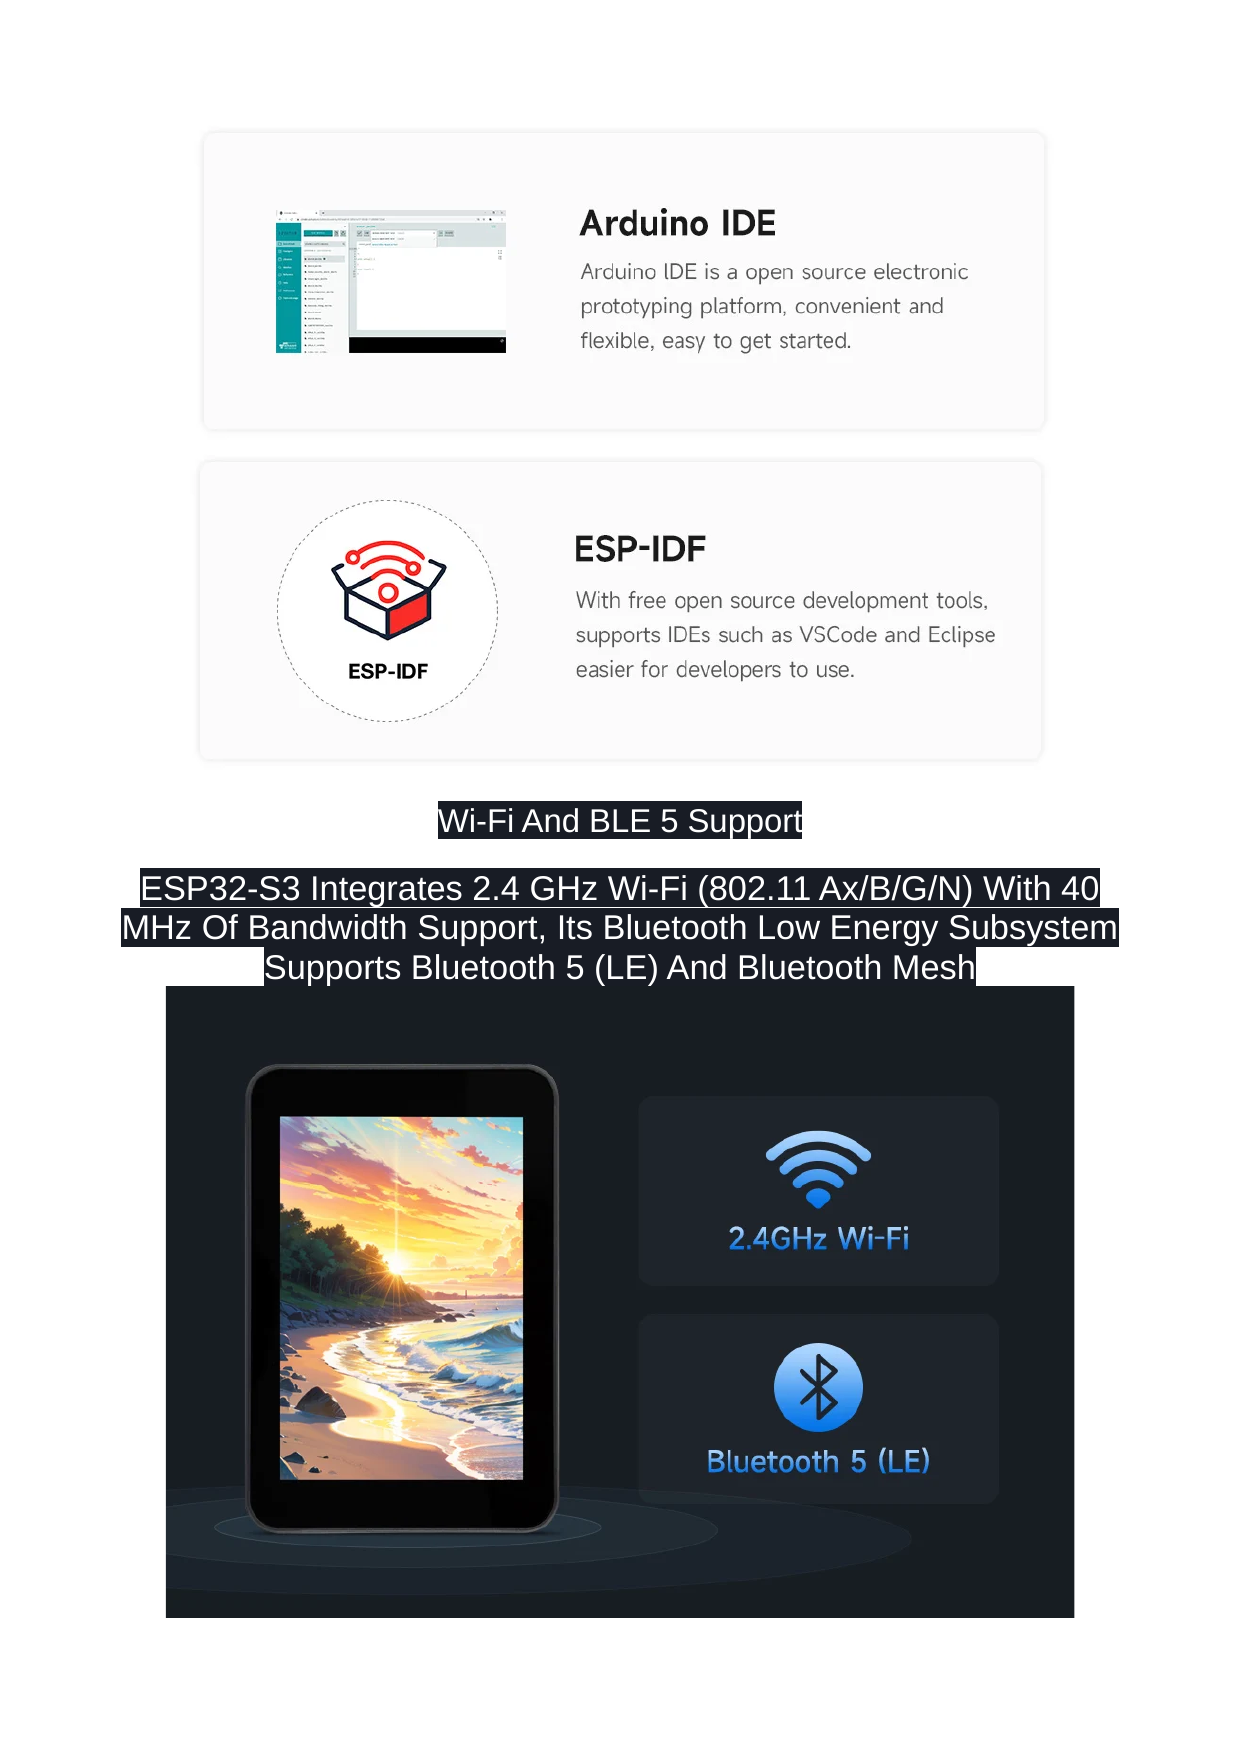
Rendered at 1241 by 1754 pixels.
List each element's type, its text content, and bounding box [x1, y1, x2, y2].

picture [161, 448, 1079, 773]
picture [165, 986, 1075, 1618]
text Wi-Fi And BLE 5 Support [118, 801, 1122, 839]
picture [165, 118, 1082, 443]
text ESP32-S3 Integrates 2.4 GHz Wi-Fi (802.11 Ax/B/G/N) With 40 MHz Of Bandwidth Support, Its Bluetooth Low Energy Subsystem Supports Bluetooth 5 (LE) And Bluetooth Mesh [118, 868, 1122, 987]
